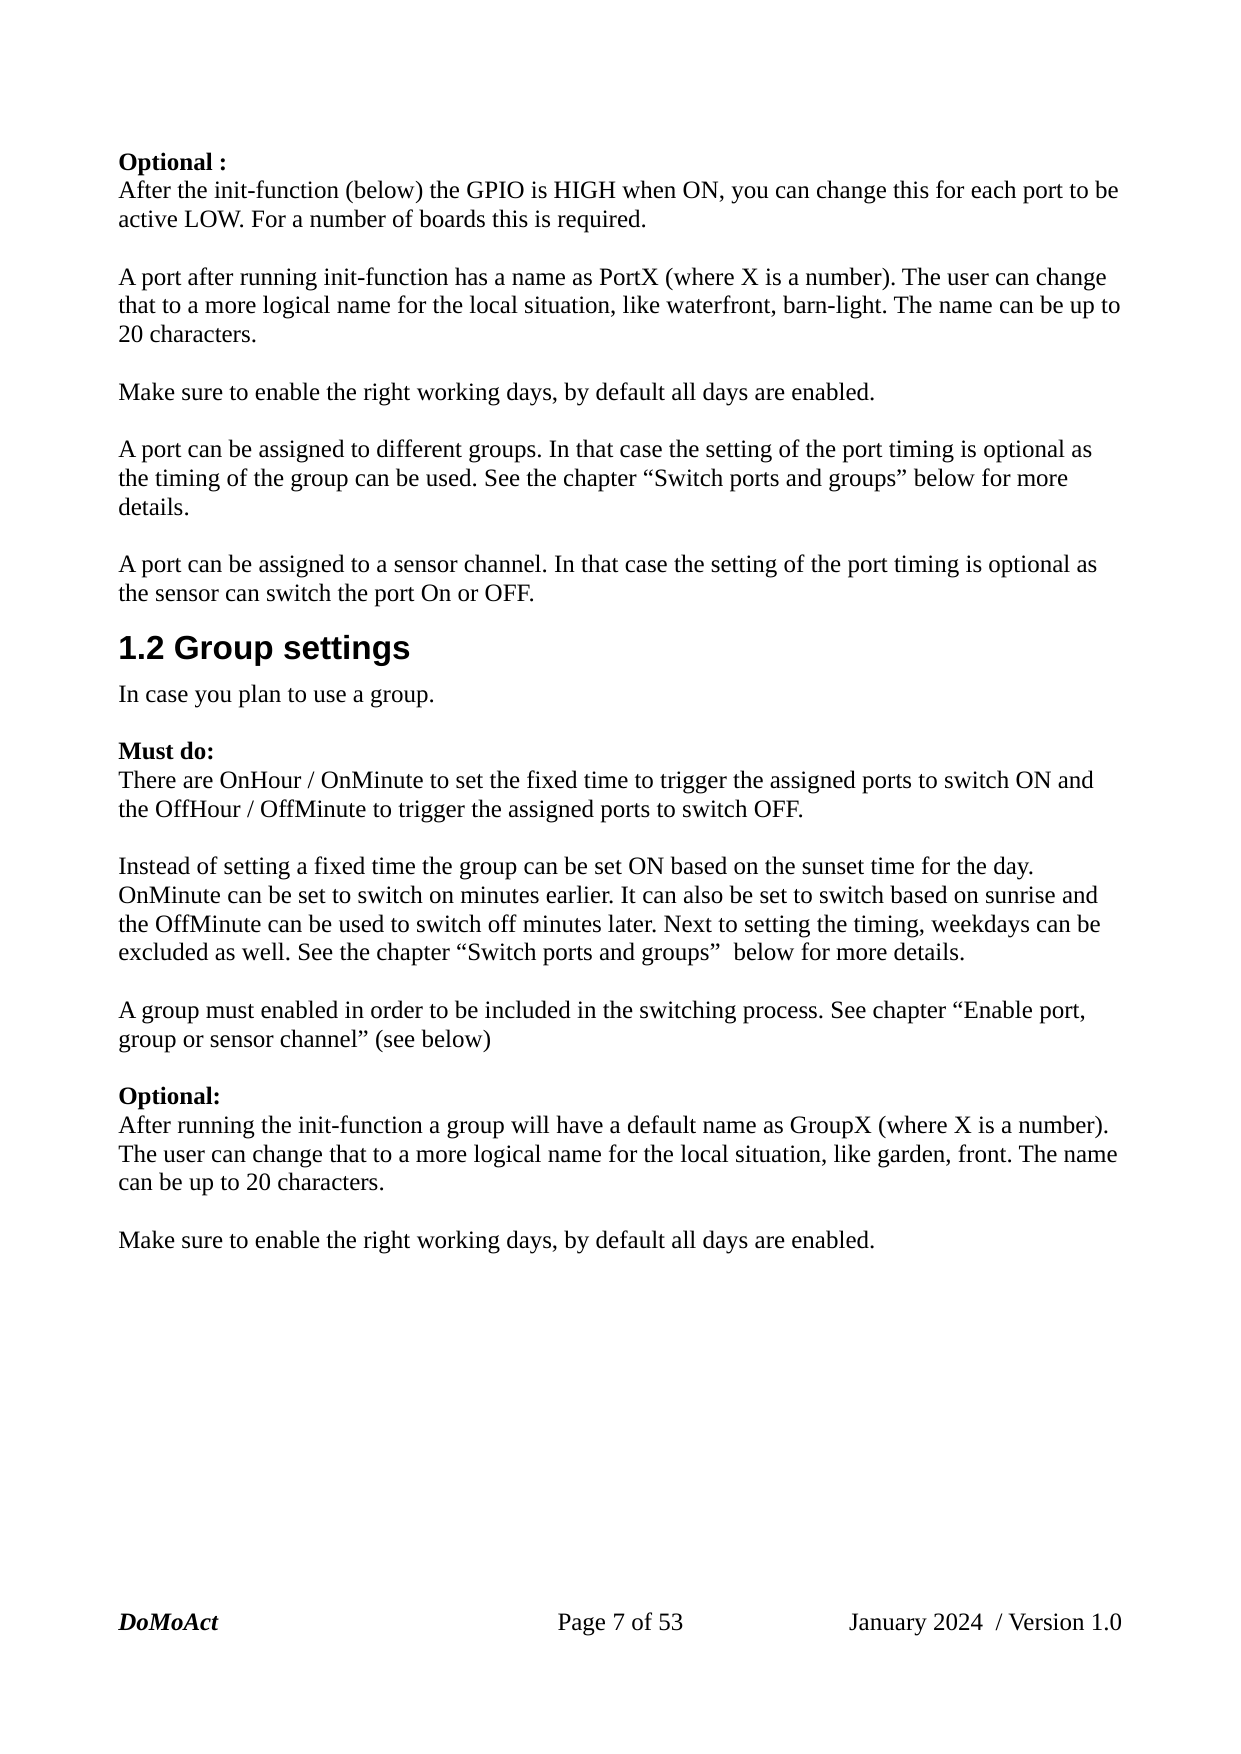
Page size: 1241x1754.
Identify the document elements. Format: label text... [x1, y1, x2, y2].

text A port can be assigned to a sensor channel. In that case the setting of the port timing is optional as the sensor can switch the port On or OFF. [118, 549, 1122, 607]
text Optional : [118, 147, 1122, 176]
text A port after running init-function has a name as PortX (where X is a number). The user can change that to a more logical name for the local situation, like waterfront, barn-light. The name can be up to 20 characters. [118, 262, 1122, 348]
text In case you plan to use a group. [118, 679, 1122, 707]
text Make sure to enable the right working days, by default all days are enabled. [118, 1225, 1122, 1254]
text After running the init-function a group will have a default name as GroupX (where X is a number). The user can change that to a more logical name for the local situation, like garden, front. The name can be up to 20 characters. [118, 1110, 1122, 1196]
text Must do: [118, 736, 1122, 765]
text A port can be assigned to different groups. In that case the setting of the port timing is optional as the timing of the group can be used. See the chapter “Switch ports and groups” below for more details. [118, 434, 1122, 521]
text There are OnHour / OnMinute to set the fixed time to trigger the assigned ports to switch ON and the OffHour / OffMinute to trigger the assigned ports to switch OFF. [118, 765, 1122, 822]
text A group must enabled in order to be included in the switching process. See chapter “Enable port, group or sensor channel” (see below) [118, 995, 1122, 1052]
text Instead of setting a fixed time the group can be set ON based on the sunset time for the day. OnMinute can be set to switch on minutes earlier. It can also be set to switch based on sunrise and the OffMinute can be used to switch off minutes later. Next to setting the timing, weekdays can be excluded as well. See the chapter “Switch ports and groups” below for more details. [118, 851, 1122, 966]
text Make sure to enable the right working days, by default all days are enabled. [118, 377, 1122, 406]
text After the init-function (below) the GPIO is HIGH when ON, you can change this for each port to be active LOW. For a number of boards this is required. [118, 176, 1122, 233]
subtitle 1.2 Group settings [118, 628, 1122, 666]
text Optional: [118, 1081, 1122, 1110]
